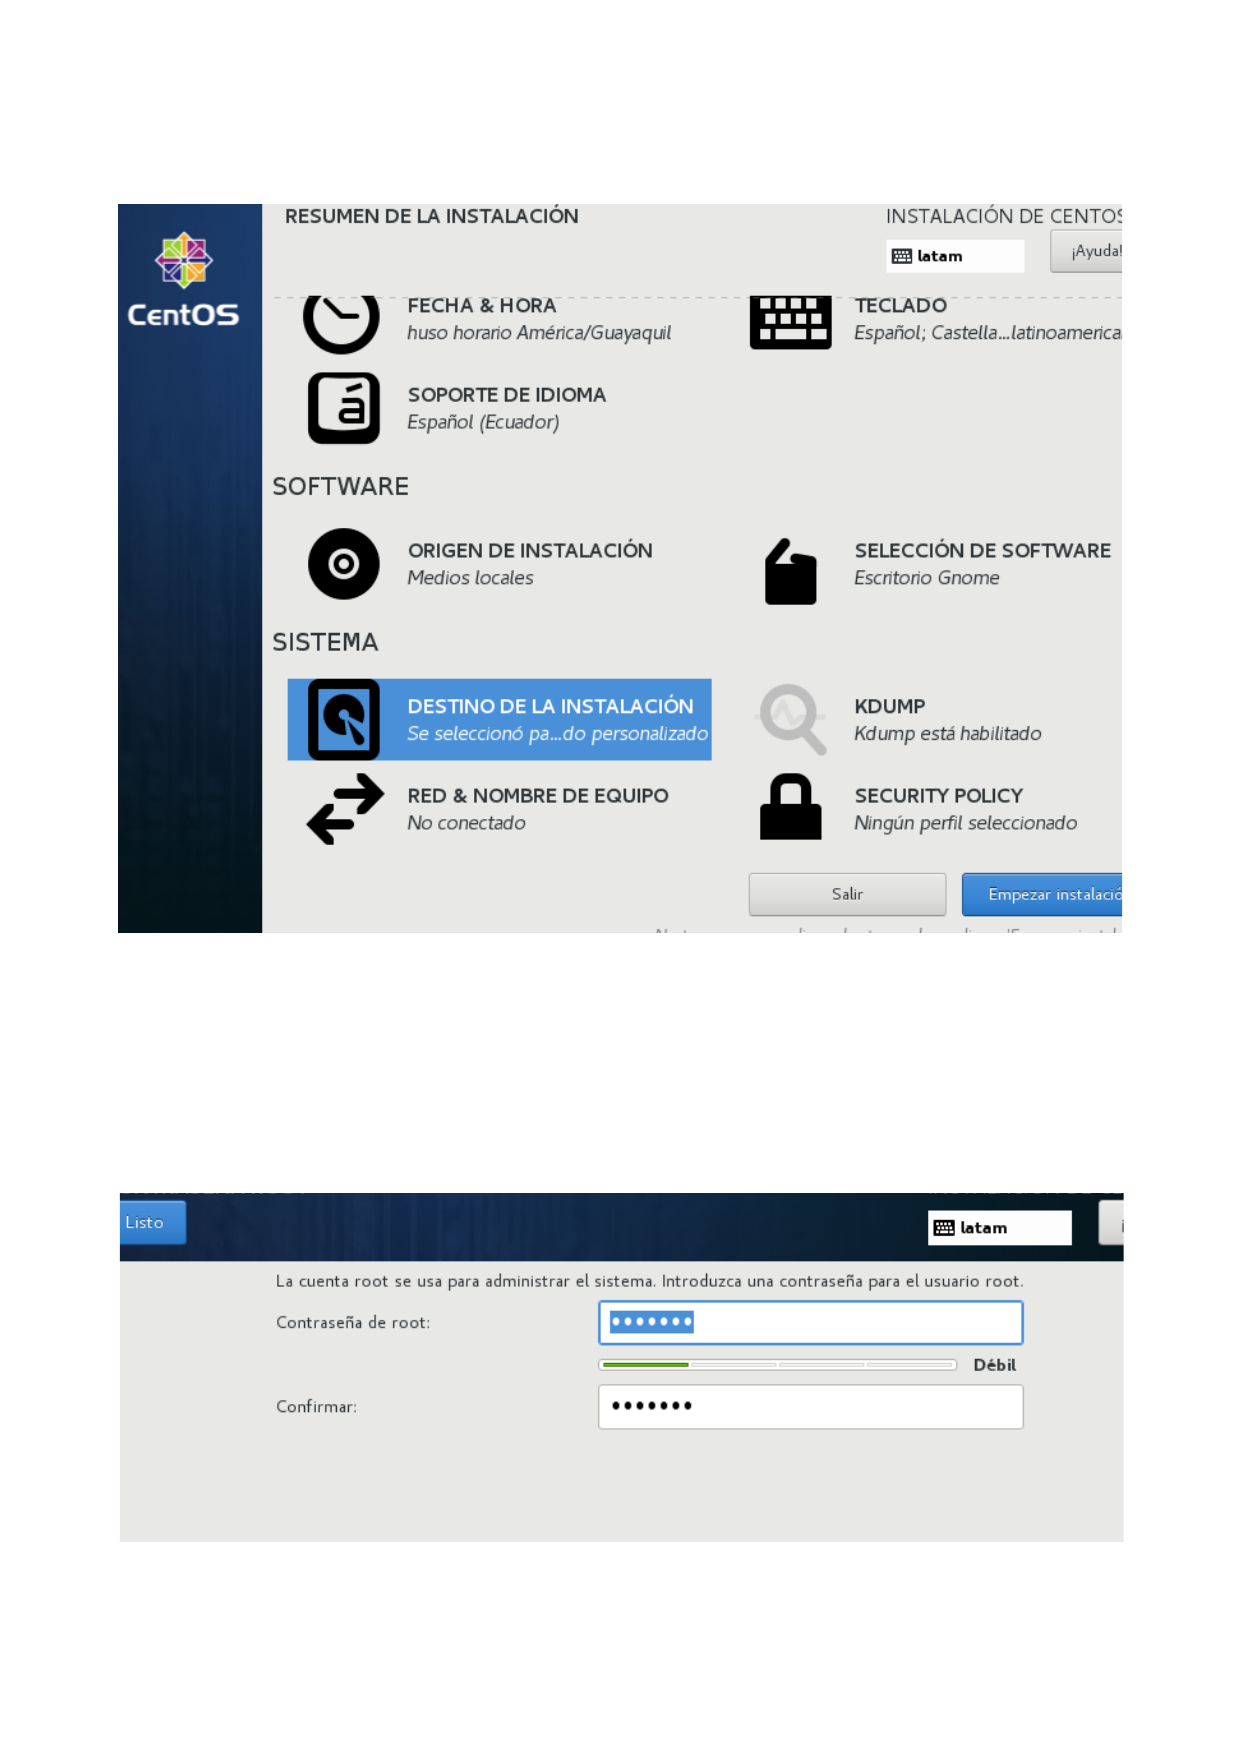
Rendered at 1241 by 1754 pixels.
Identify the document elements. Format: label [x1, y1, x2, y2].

picture [119, 1193, 1124, 1542]
picture [118, 204, 1123, 933]
